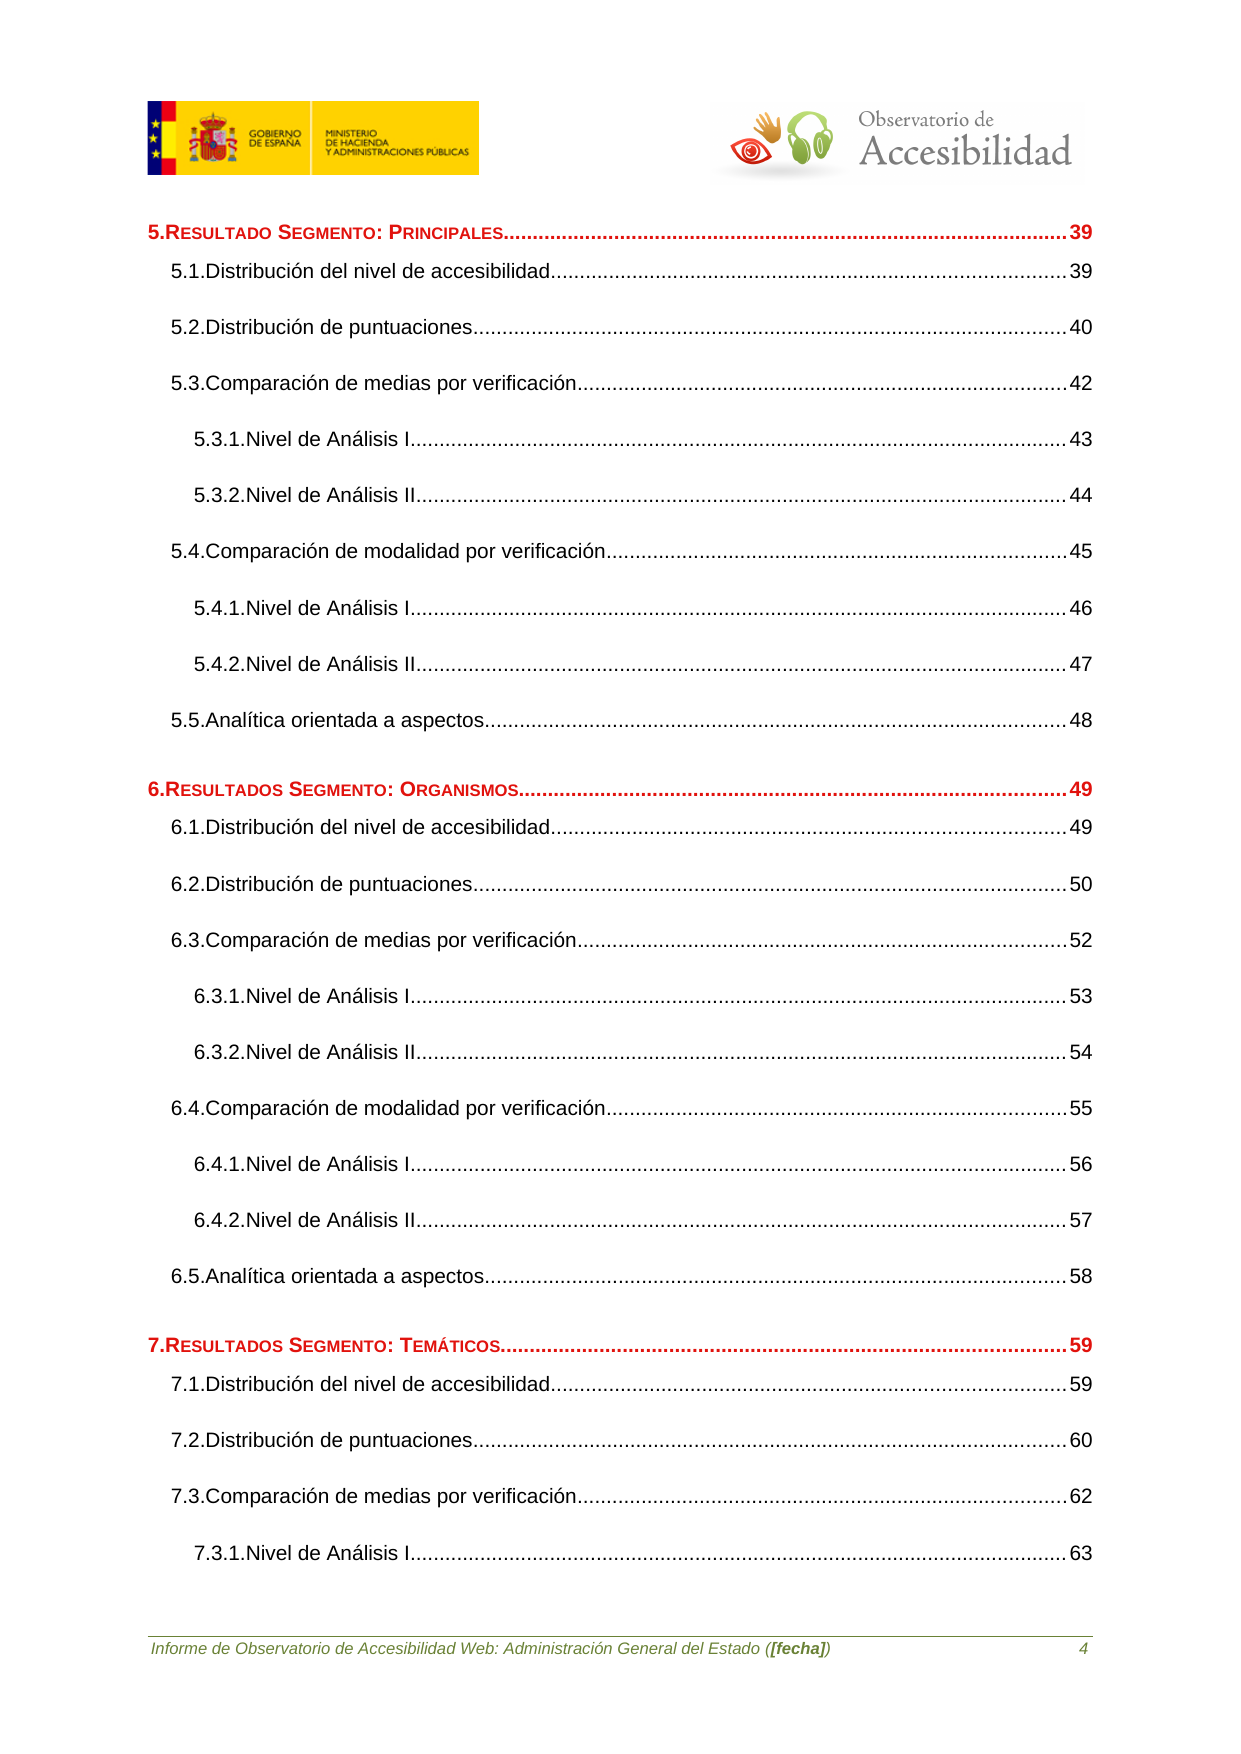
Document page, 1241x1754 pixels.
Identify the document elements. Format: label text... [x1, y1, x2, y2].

text 6.1.Distribución del nivel de accesibilidad 49 [171, 815, 1092, 839]
text 7.1.Distribución del nivel de accesibilidad 59 [171, 1372, 1092, 1396]
text 5.2.Distribución de puntuaciones 40 [171, 315, 1092, 339]
text 5.3.2.Nivel de Análisis II 44 [193, 483, 1092, 507]
picture [710, 102, 1086, 185]
text 5.1.Distribución del nivel de accesibilidad 39 [171, 258, 1092, 282]
text 6.3.2.Nivel de Análisis II 54 [193, 1040, 1092, 1064]
text 5.4.1.Nivel de Análisis I 46 [193, 595, 1092, 619]
text 5.5.Analítica orientada a aspectos 48 [171, 708, 1092, 732]
text 5.Resultado Segmento: Principales 39 [148, 220, 1092, 244]
text 6.4.1.Nivel de Análisis I 56 [193, 1152, 1092, 1176]
picture [147, 101, 479, 175]
text 5.3.Comparación de medias por verificación 42 [171, 371, 1092, 395]
text 6.4.Comparación de modalidad por verificación 55 [171, 1096, 1092, 1120]
text 6.3.1.Nivel de Análisis I 53 [193, 984, 1092, 1008]
text 6.5.Analítica orientada a aspectos 58 [171, 1264, 1092, 1288]
text 5.3.1.Nivel de Análisis I 43 [193, 427, 1092, 451]
text 5.4.Comparación de modalidad por verificación 45 [171, 539, 1092, 563]
text 6.3.Comparación de medias por verificación 52 [171, 927, 1092, 951]
text 7.2.Distribución de puntuaciones 60 [171, 1428, 1092, 1452]
text 6.2.Distribución de puntuaciones 50 [171, 871, 1092, 895]
text 5.4.2.Nivel de Análisis II 47 [193, 652, 1092, 676]
text 7.3.Comparación de medias por verificación 62 [171, 1484, 1092, 1508]
text 6.4.2.Nivel de Análisis II 57 [193, 1208, 1092, 1232]
text 6.Resultados Segmento: Organismos 49 [148, 776, 1092, 800]
text 7.3.1.Nivel de Análisis I 63 [193, 1540, 1092, 1564]
text 7.Resultados Segmento: Temáticos 59 [148, 1333, 1092, 1357]
